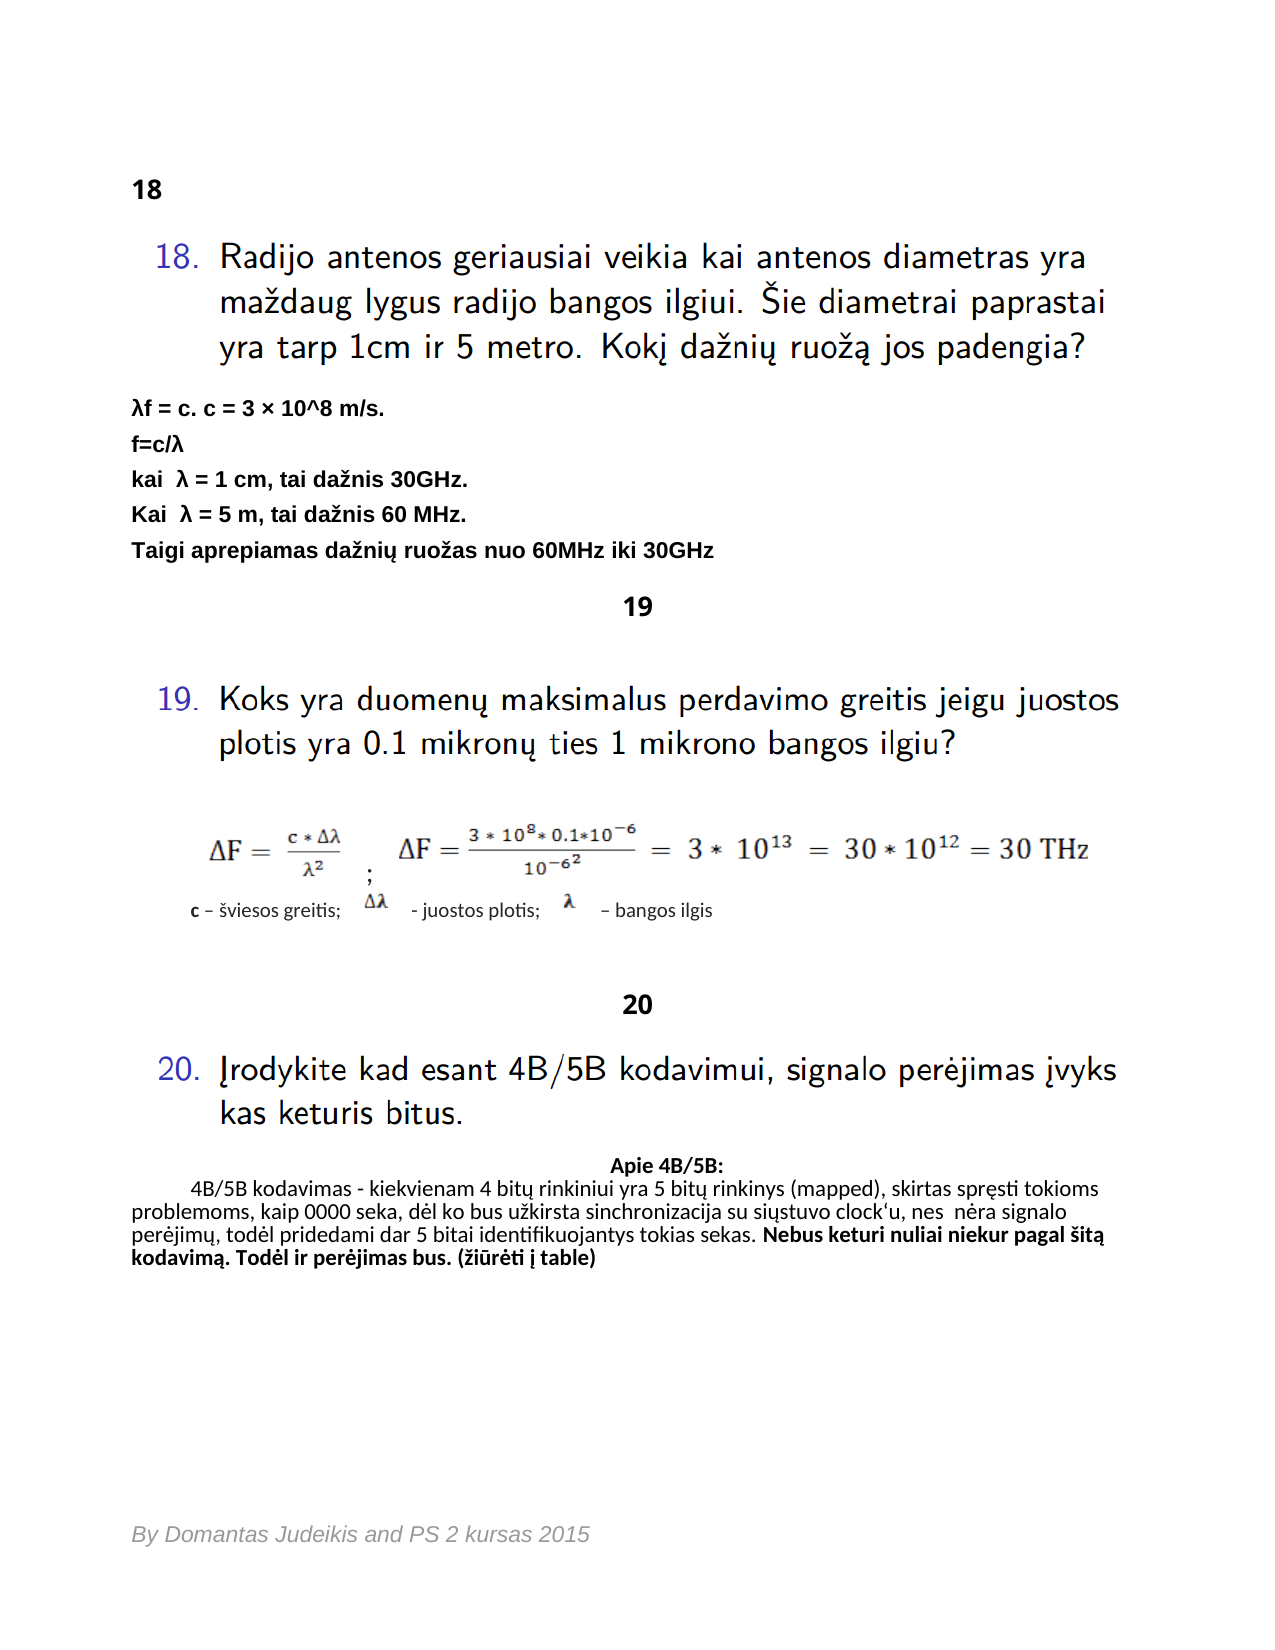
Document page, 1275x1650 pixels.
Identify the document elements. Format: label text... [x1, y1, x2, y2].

text 4B/5B kodavimas - kiekvienam 4 bitų rinkiniui yra 5 bitų rinkinys (mapped), skirtas spręsti tokioms problemoms, kaip 0000 seka, dėl ko bus užkirsta sinchronizacija su siųstuvo clock‘u, nes nėra signalo perėjimų, todėl pridedami dar 5 bitai identifikuojantys tokias sekas. Nebus keturi nuliai niekur pagal šitą kodavimą. Todėl ir perėjimas bus. (žiūrėti į table) [131, 1179, 1144, 1271]
picture [150, 678, 1125, 770]
subtitle 18 [131, 171, 1144, 208]
subtitle 20 [131, 986, 1144, 1022]
subtitle 19 [131, 588, 1144, 624]
picture [563, 889, 577, 918]
picture [150, 1046, 1125, 1135]
picture [209, 826, 341, 883]
text Kai λ = 5 m, tai dažnis 60 MHz. [131, 502, 1144, 528]
text ; [131, 821, 1144, 890]
picture [150, 232, 1125, 374]
text kai λ = 1 cm, tai dažnis 30GHz. [131, 467, 1144, 492]
text f=c/λ [131, 431, 1144, 457]
text Apie 4B/5B: [131, 1157, 1144, 1179]
text λf = c. c = 3 × 10^8 m/s. [131, 396, 1144, 422]
text c – šviesos greitis; - juostos plotis; – bangos ilgis [131, 890, 1144, 923]
text Taigi aprepiamas dažnių ruožas nuo 60MHz iki 30GHz [131, 537, 1144, 563]
picture [364, 889, 388, 918]
picture [398, 821, 1088, 883]
